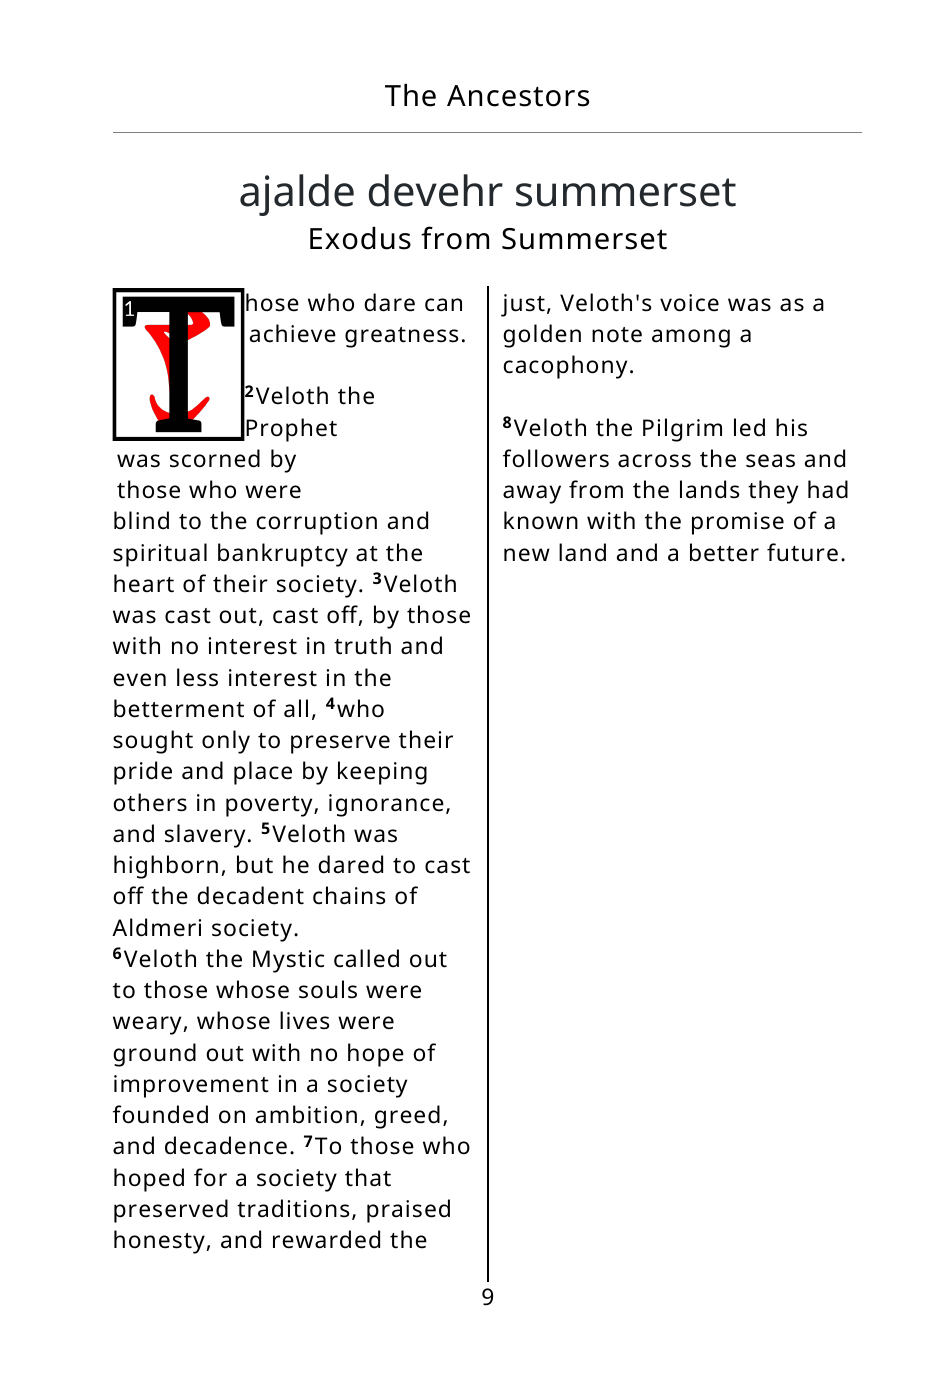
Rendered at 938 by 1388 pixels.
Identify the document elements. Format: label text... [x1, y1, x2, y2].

text Exodus from Summerset [112, 218, 862, 258]
subtitle ajalde devehr summerset [112, 162, 862, 218]
text was scorned by [112, 443, 472, 474]
text 2Veloth the Prophet [112, 380, 472, 443]
text The Ancestors [112, 75, 862, 115]
text those who were [112, 474, 472, 505]
text blind to the corruption and spiritual bankruptcy at the heart of their society. 3Veloth was cast out, cast off, by those with no interest in truth and even less interest in the betterment of all, 4who sought only to preserve their pride and place by keeping others in poverty, ignorance, and slavery. 5Veloth was highborn, but he dared to cast off the decadent chains of Aldmeri society. [112, 505, 472, 943]
text 6Veloth the Mystic called out to those whose souls were weary, whose lives were ground out with no hope of improvement in a society founded on ambition, greed, and decadence. 7To those who hoped for a society that preserved traditions, praised honesty, and rewarded the [112, 943, 472, 1255]
text achieve greatness. [245, 318, 472, 349]
text hose who dare can [112, 287, 472, 318]
text just, Veloth's voice was as a golden note among a cacophony. [502, 287, 862, 380]
text 8Veloth the Pilgrim led his followers across the seas and away from the lands they had known with the promise of a new land and a better future. [502, 412, 862, 568]
picture [112, 288, 245, 441]
